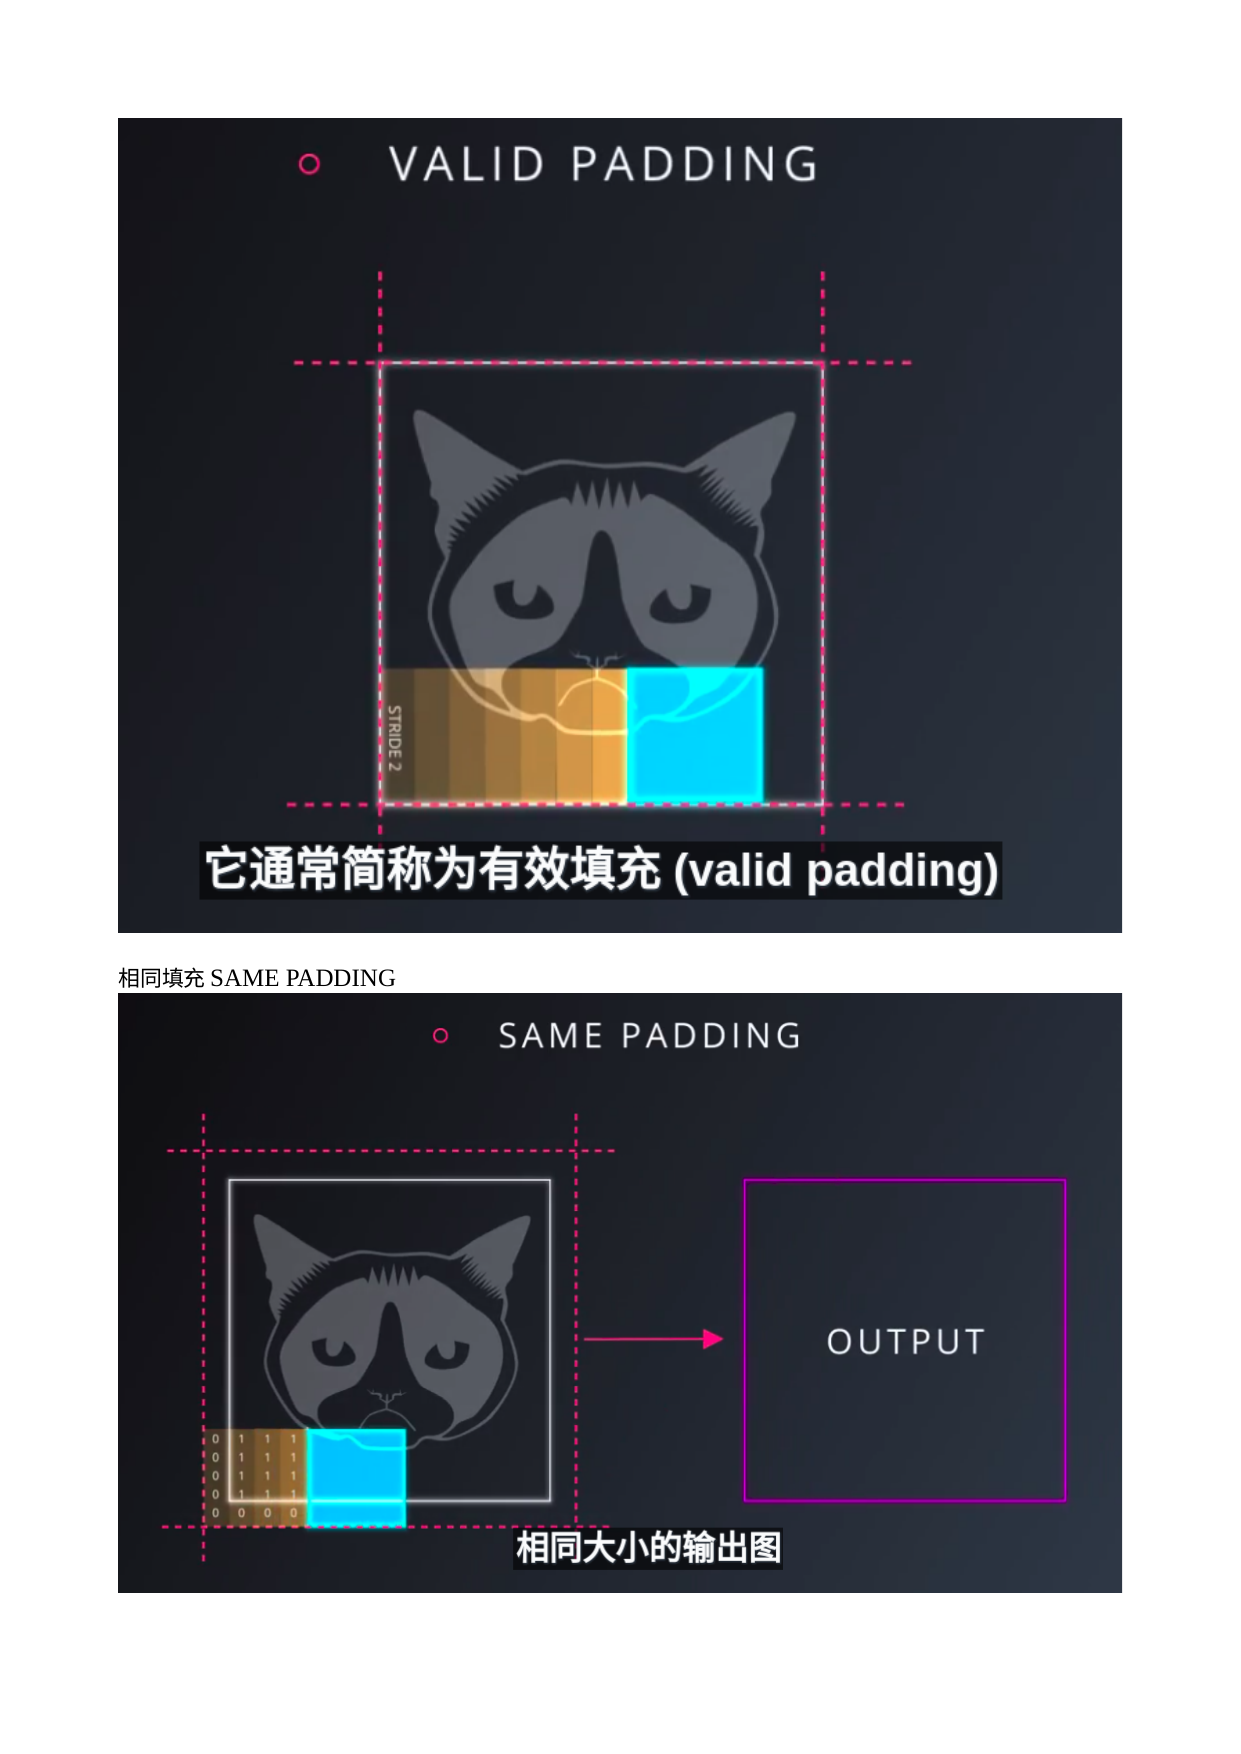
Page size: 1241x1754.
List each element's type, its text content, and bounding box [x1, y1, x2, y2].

text 相同填充SAME PADDING [118, 961, 1122, 993]
picture [118, 993, 1123, 1593]
picture [118, 118, 1123, 933]
